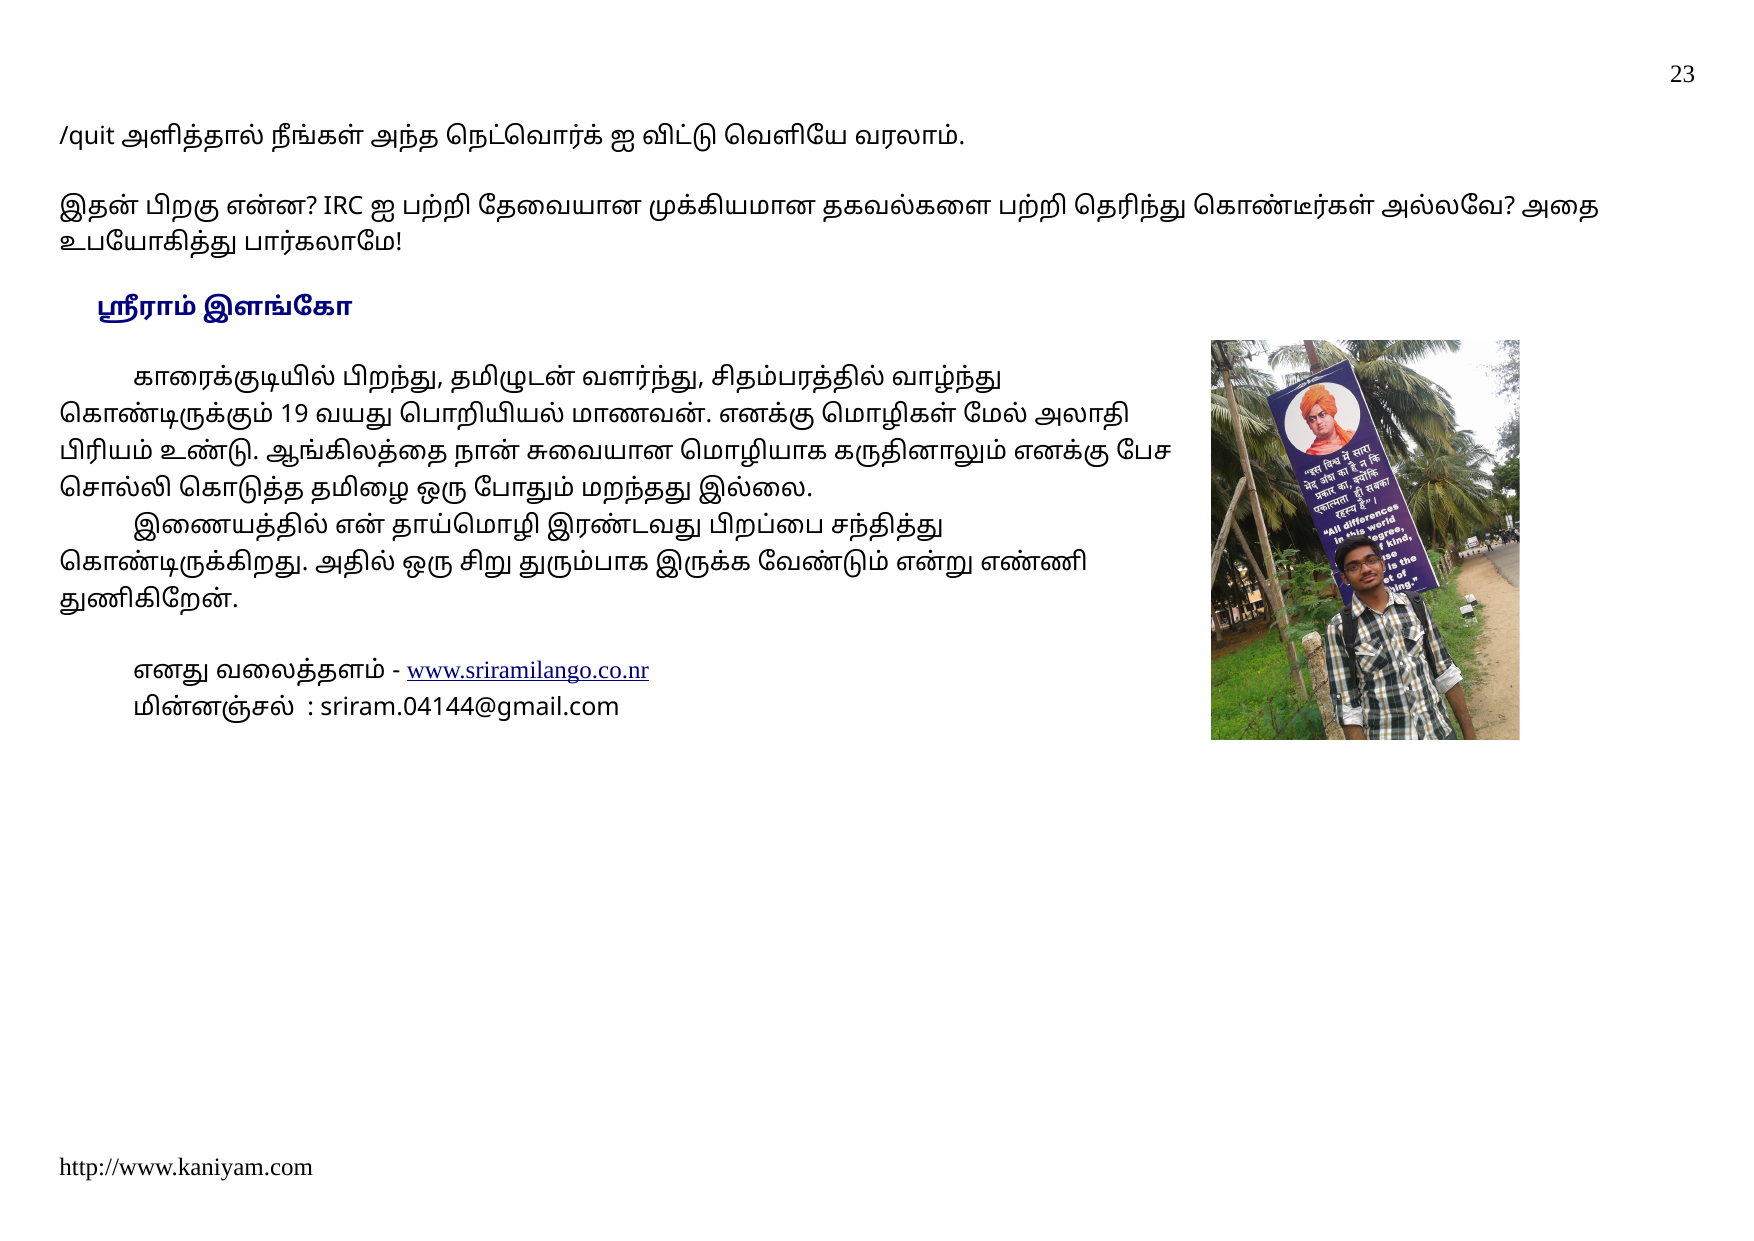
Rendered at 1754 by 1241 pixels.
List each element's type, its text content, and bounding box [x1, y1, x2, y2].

text ஸ்ரீராம் இளங்கோ [59, 293, 1695, 324]
text காரைக்குடியில் பிறந்து, தமிழுடன் வளர்ந்து, சிதம்பரத்தில் வாழ்ந்து கொண்டிருக்கும் 19 வயது பொறியியல் மாணவன். எனக்கு மொழிகள் மேல் அலாதி பிரியம் உண்டு. ஆங்கிலத்தை நான் சுவையான மொழியாக கருதினாலும் எனக்கு பேச சொல்லி கொடுத்த தமிழை ஒரு போதும் மறந்தது இல்லை. இணையத்தில் என் தாய்மொழி இரண்டவது பிறப்பை சந்தித்து கொண்டிருக்கிறது. அதில் ஒரு சிறு துரும்பாக இருக்க வேண்டும் என்று எண்ணி துணிகிறேன். எனது வலைத்தளம் - www.sriramilango.co.nr [59, 359, 1211, 688]
text [1520, 359, 1695, 688]
text மின்னஞ்சல் : sriram.04144@gmail.com [59, 688, 1211, 724]
text [1520, 688, 1695, 724]
picture [1211, 340, 1520, 740]
text /quit அளித்தால் நீங்கள் அந்த நெட்வொர்க் ஐ விட்டு வெளியே வரலாம். இதன் பிறகு என்ன? IRC ஐ பற்றி தேவையான முக்கியமான தகவல்களை பற்றி தெரிந்து கொண்டீர்கள் அல்லவே? அதை உபயோகித்து பார்கலாமே! [59, 117, 1695, 259]
